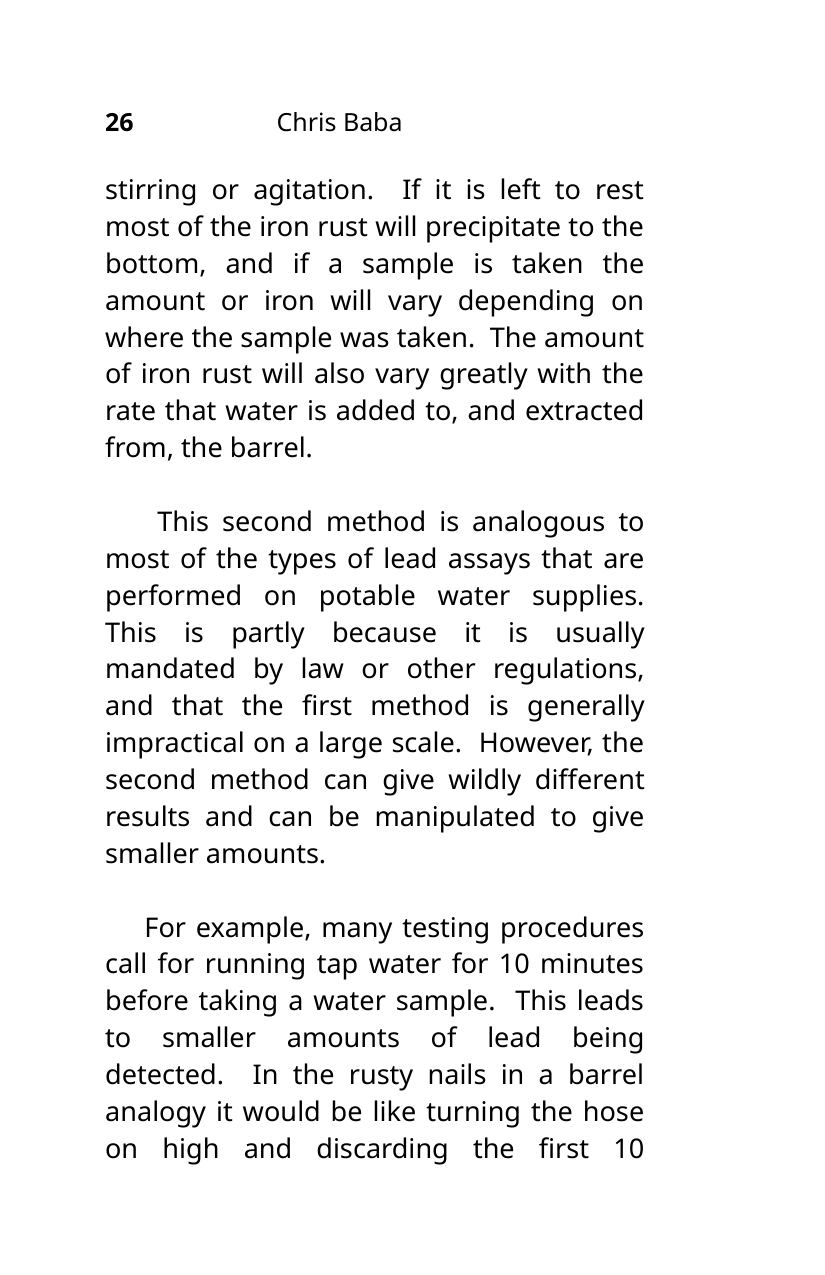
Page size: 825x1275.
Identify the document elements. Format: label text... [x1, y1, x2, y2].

text stirring or agitation. If it is left to rest most of the iron rust will precipitate to the bottom, and if a sample is taken the amount or iron will vary depending on where the sample was taken. The amount of iron rust will also vary greatly with the rate that water is added to, and extracted from, the barrel. [105, 171, 645, 466]
text For example, many testing procedures call for running tap water for 10 minutes before taking a water sample. This leads to smaller amounts of lead being detected. In the rusty nails in a barrel analogy it would be like turning the hose on high and discarding the first 10 [105, 908, 645, 1166]
text This second method is analogous to most of the types of lead assays that are performed on potable water supplies. This is partly because it is usually mandated by law or other regulations, and that the first method is generally impractical on a large scale. However, the second method can give wildly different results and can be manipulated to give smaller amounts. [105, 502, 645, 871]
